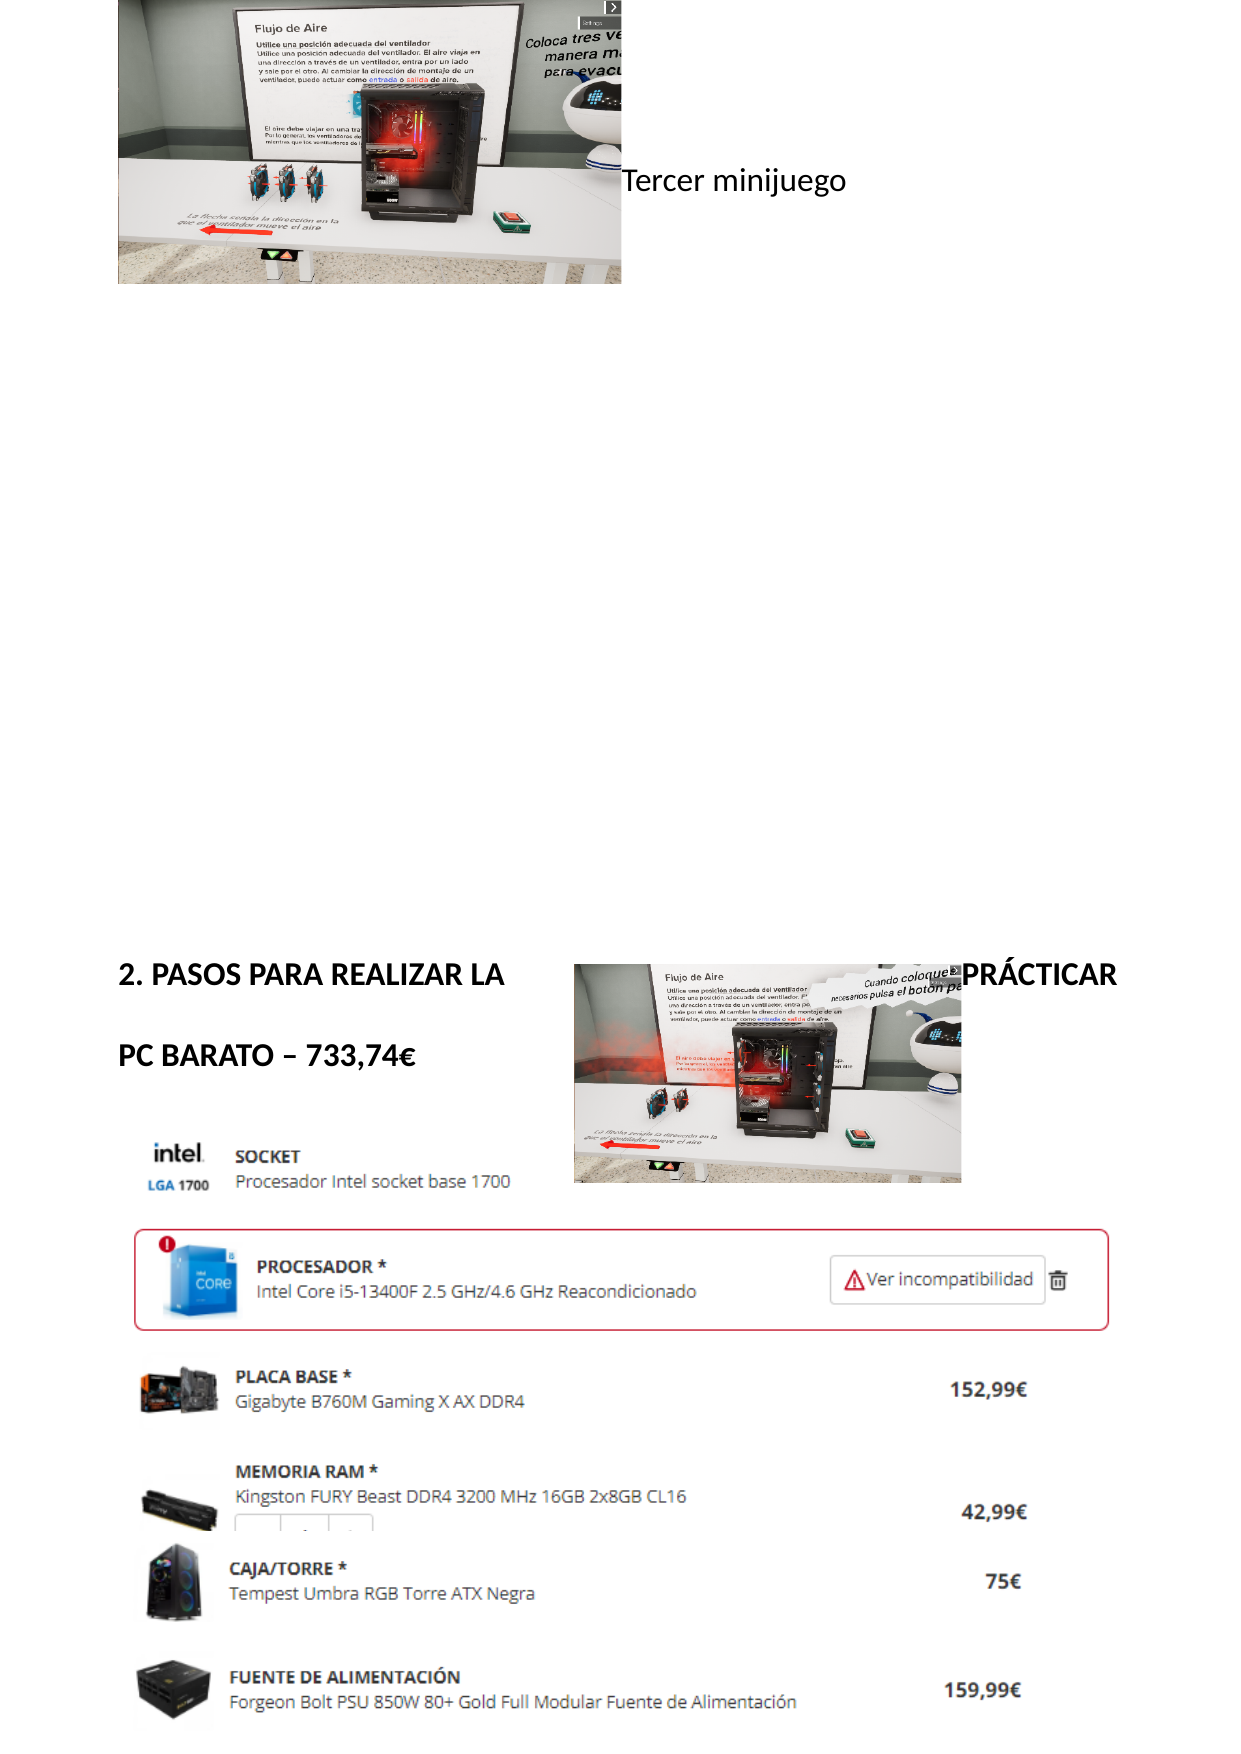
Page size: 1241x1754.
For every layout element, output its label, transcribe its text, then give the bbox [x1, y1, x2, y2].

text [962, 1034, 1122, 1075]
text Tercer minijuego [622, 159, 1122, 199]
text PC BARATO – 733,74€ [118, 1034, 574, 1075]
text 2. PASOS PARA REALIZAR LA PRÁCTICAR [118, 953, 1122, 994]
